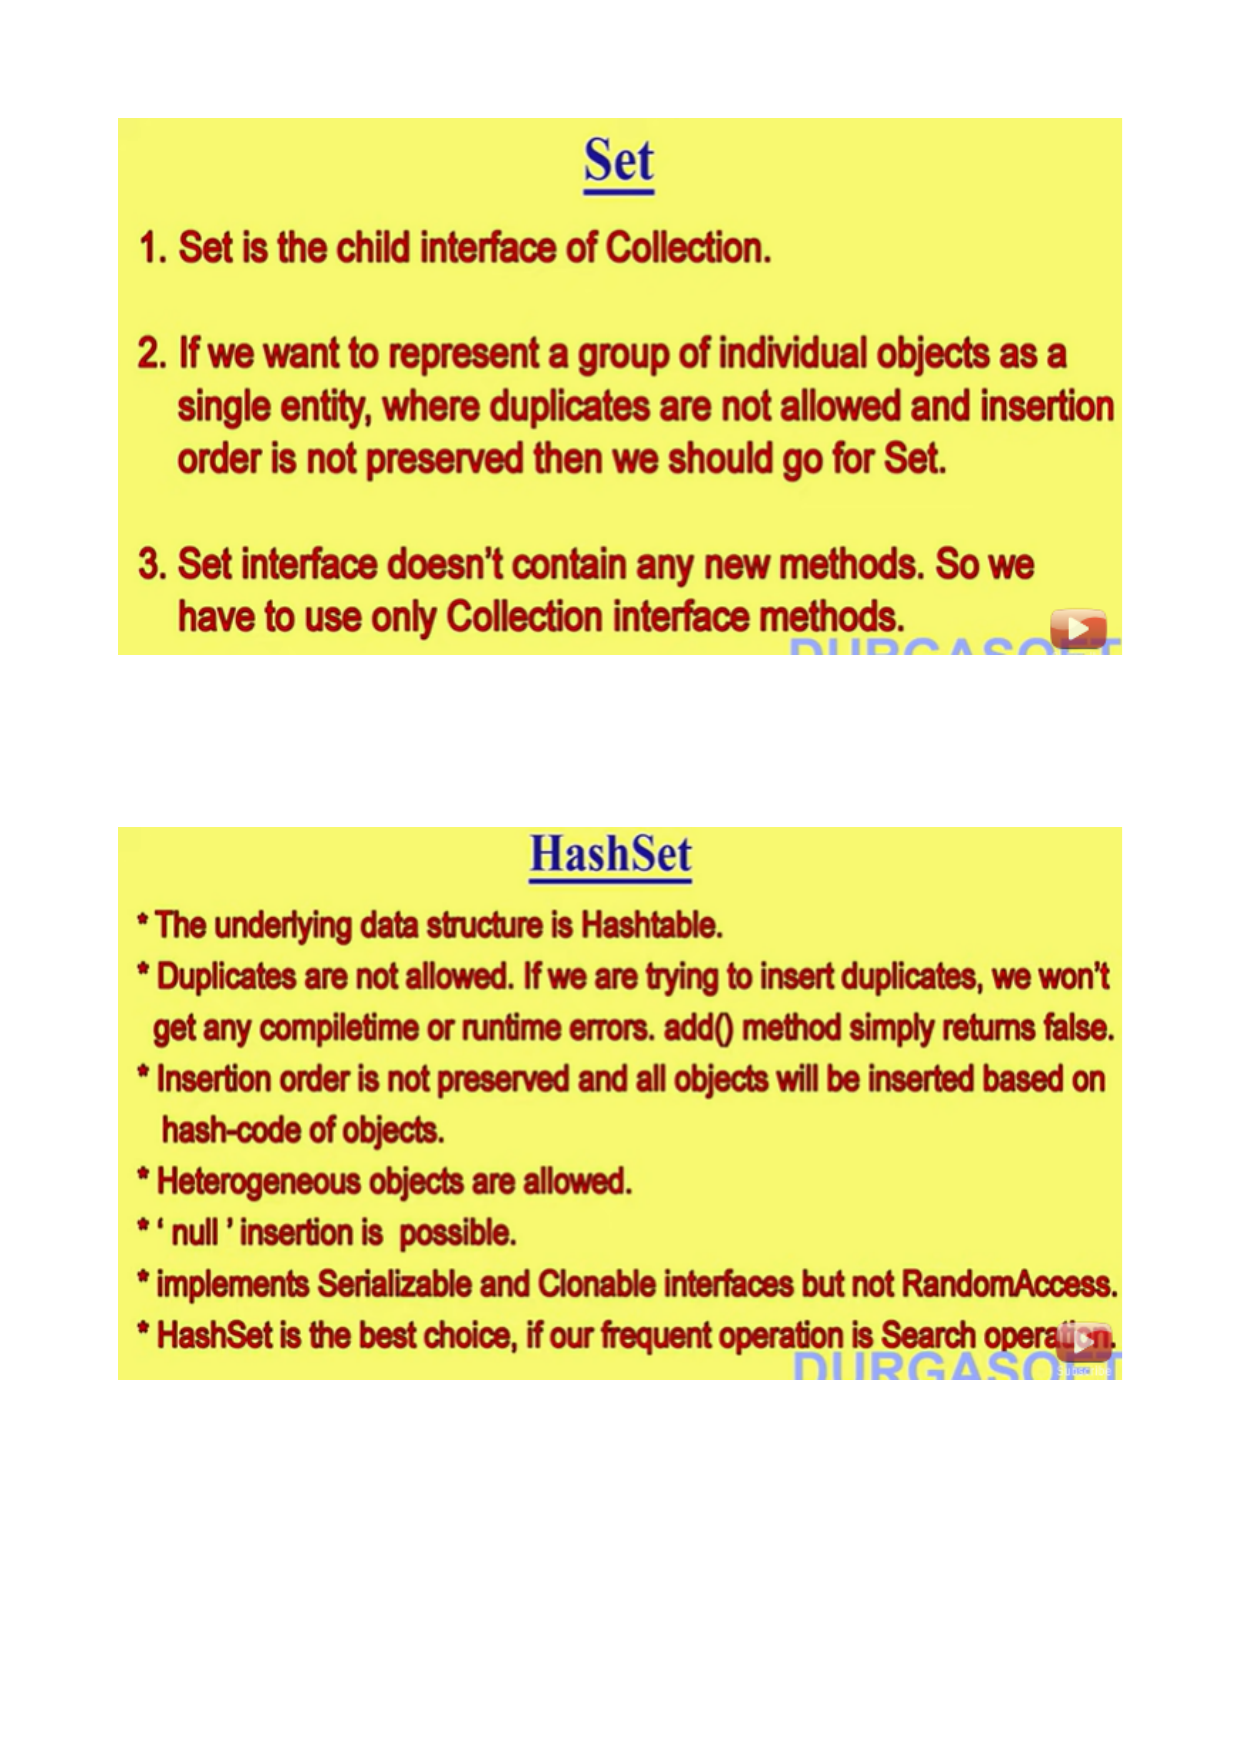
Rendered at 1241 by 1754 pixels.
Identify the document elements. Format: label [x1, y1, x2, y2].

picture [118, 827, 1123, 1380]
picture [118, 118, 1123, 655]
